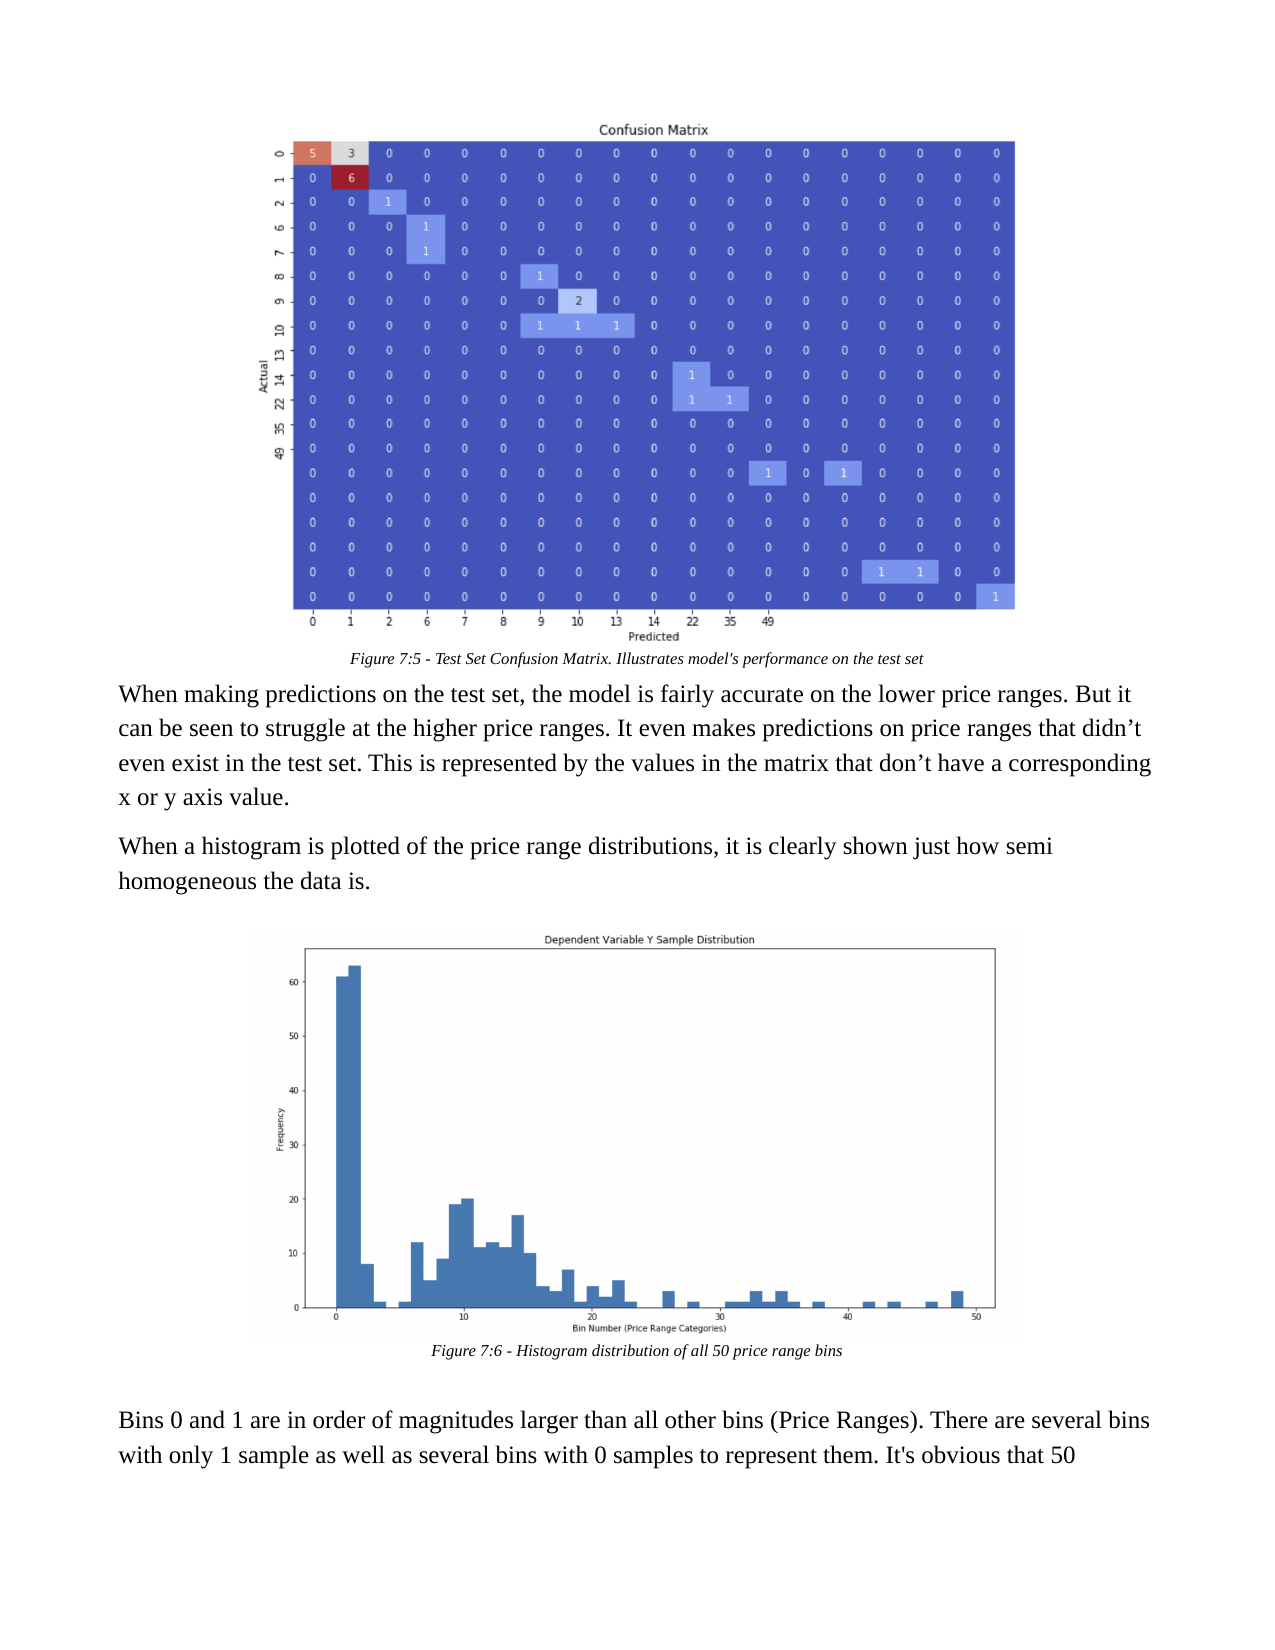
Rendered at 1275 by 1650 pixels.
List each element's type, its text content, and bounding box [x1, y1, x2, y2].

picture [238, 102, 1037, 649]
text When making predictions on the test set, the model is fairly accurate on the lower price ranges. But it can be seen to struggle at the higher price ranges. It even makes predictions on price ranges that didn’t even exist in the test set. This is represented by the values in the matrix that don’t have a corresponding x or y axis value. [118, 679, 1157, 811]
text Bins 0 and 1 are in order of magnitudes larger than all other bins (Price Ranges). There are several bins with only 1 sample as well as several bins with 0 samples to represent them. It's obvious that 50 [118, 1405, 1157, 1469]
text Figure 7:6 - Histogram distribution of all 50 price range bins [249, 1342, 1026, 1360]
text When a histogram is plotted of the price range distributions, it is clearly shown just how semi homogeneous the data is. [118, 831, 1157, 894]
text Figure 7:5 - Test Set Confusion Matrix. Illustrates model's performance on the test set [238, 649, 1037, 668]
picture [249, 927, 1026, 1342]
